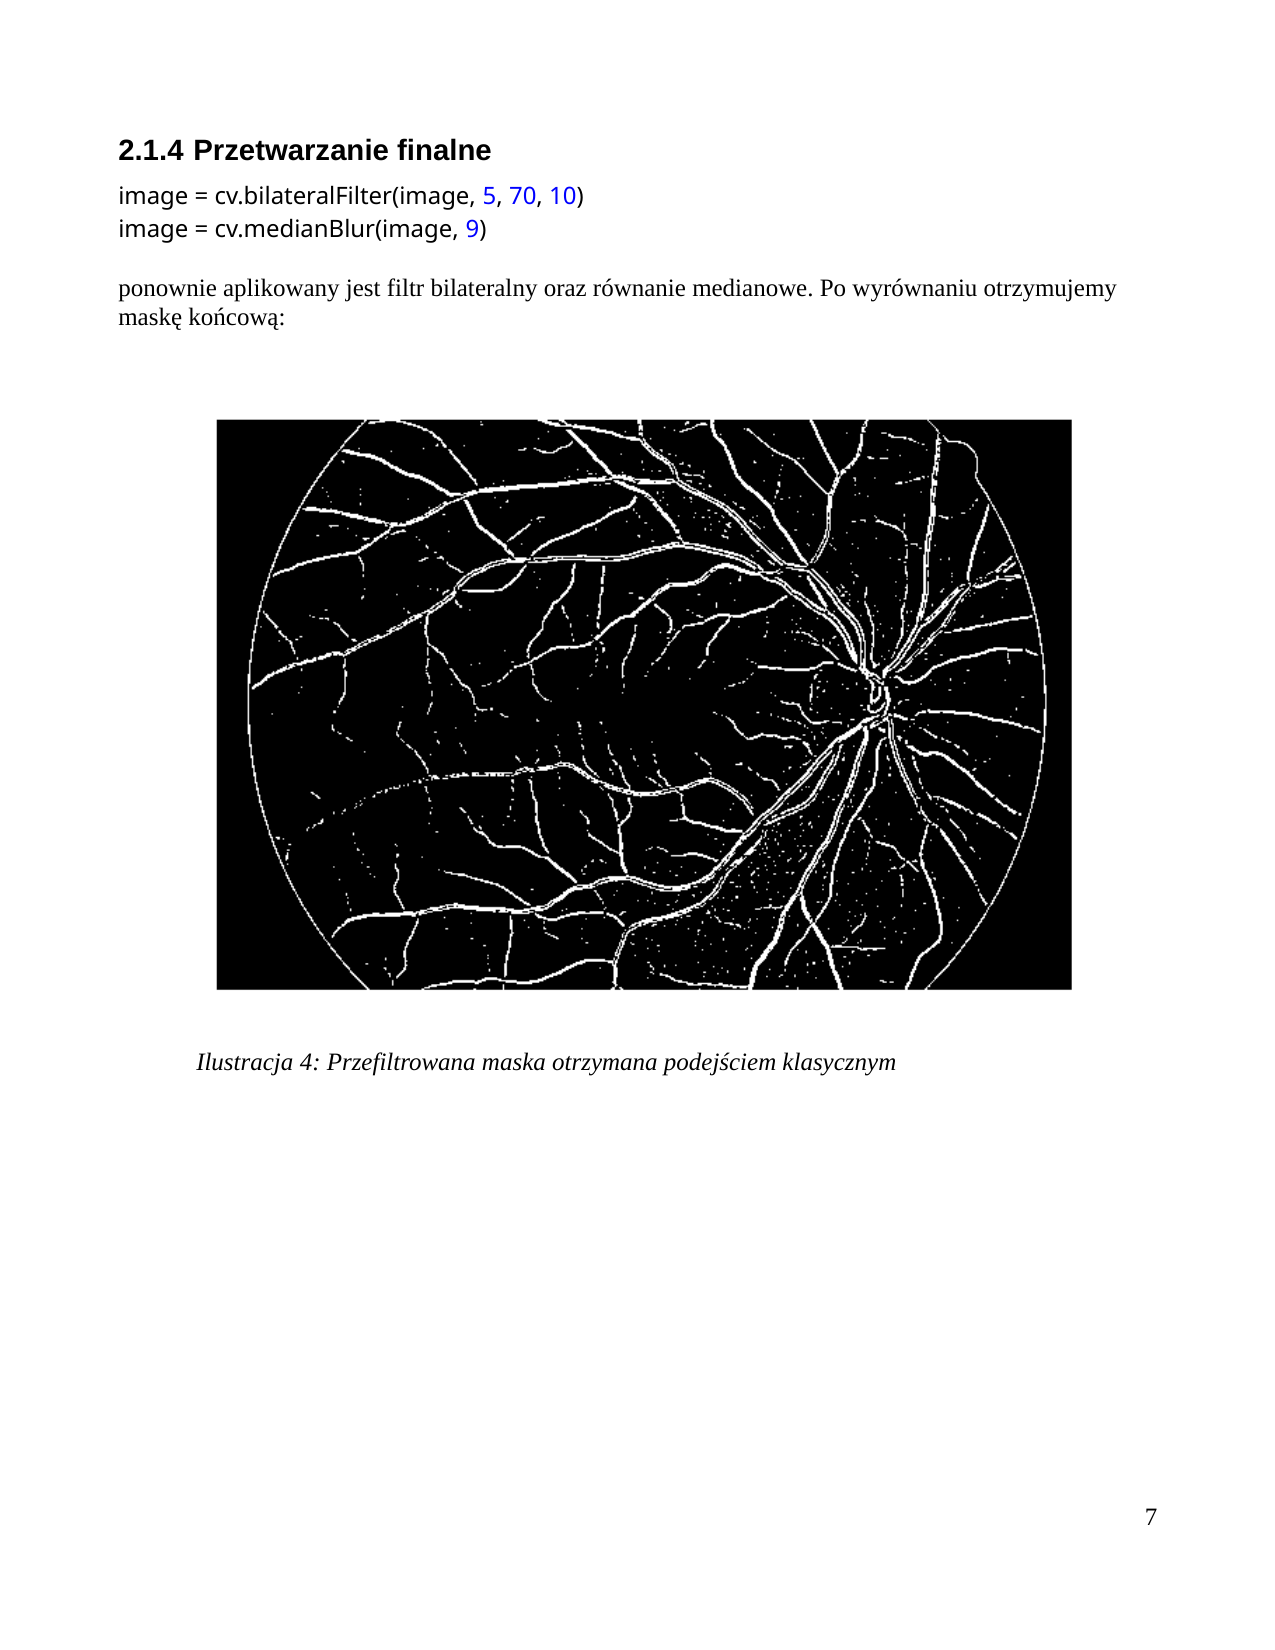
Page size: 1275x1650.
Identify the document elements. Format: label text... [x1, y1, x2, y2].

text Ilustracja 4: Przefiltrowana maska otrzymana podejściem klasycznym [196, 1042, 1093, 1076]
subtitle Przetwarzanie finalne [118, 133, 1157, 166]
picture [196, 369, 1093, 1042]
text image = cv.bilateralFilter(image, 5, 70, 10) image = cv.medianBlur(image, 9) [118, 179, 1157, 244]
text ponownie aplikowany jest filtr bilateralny oraz równanie medianowe. Po wyrównaniu otrzymujemy maskę końcową: [118, 273, 1157, 330]
